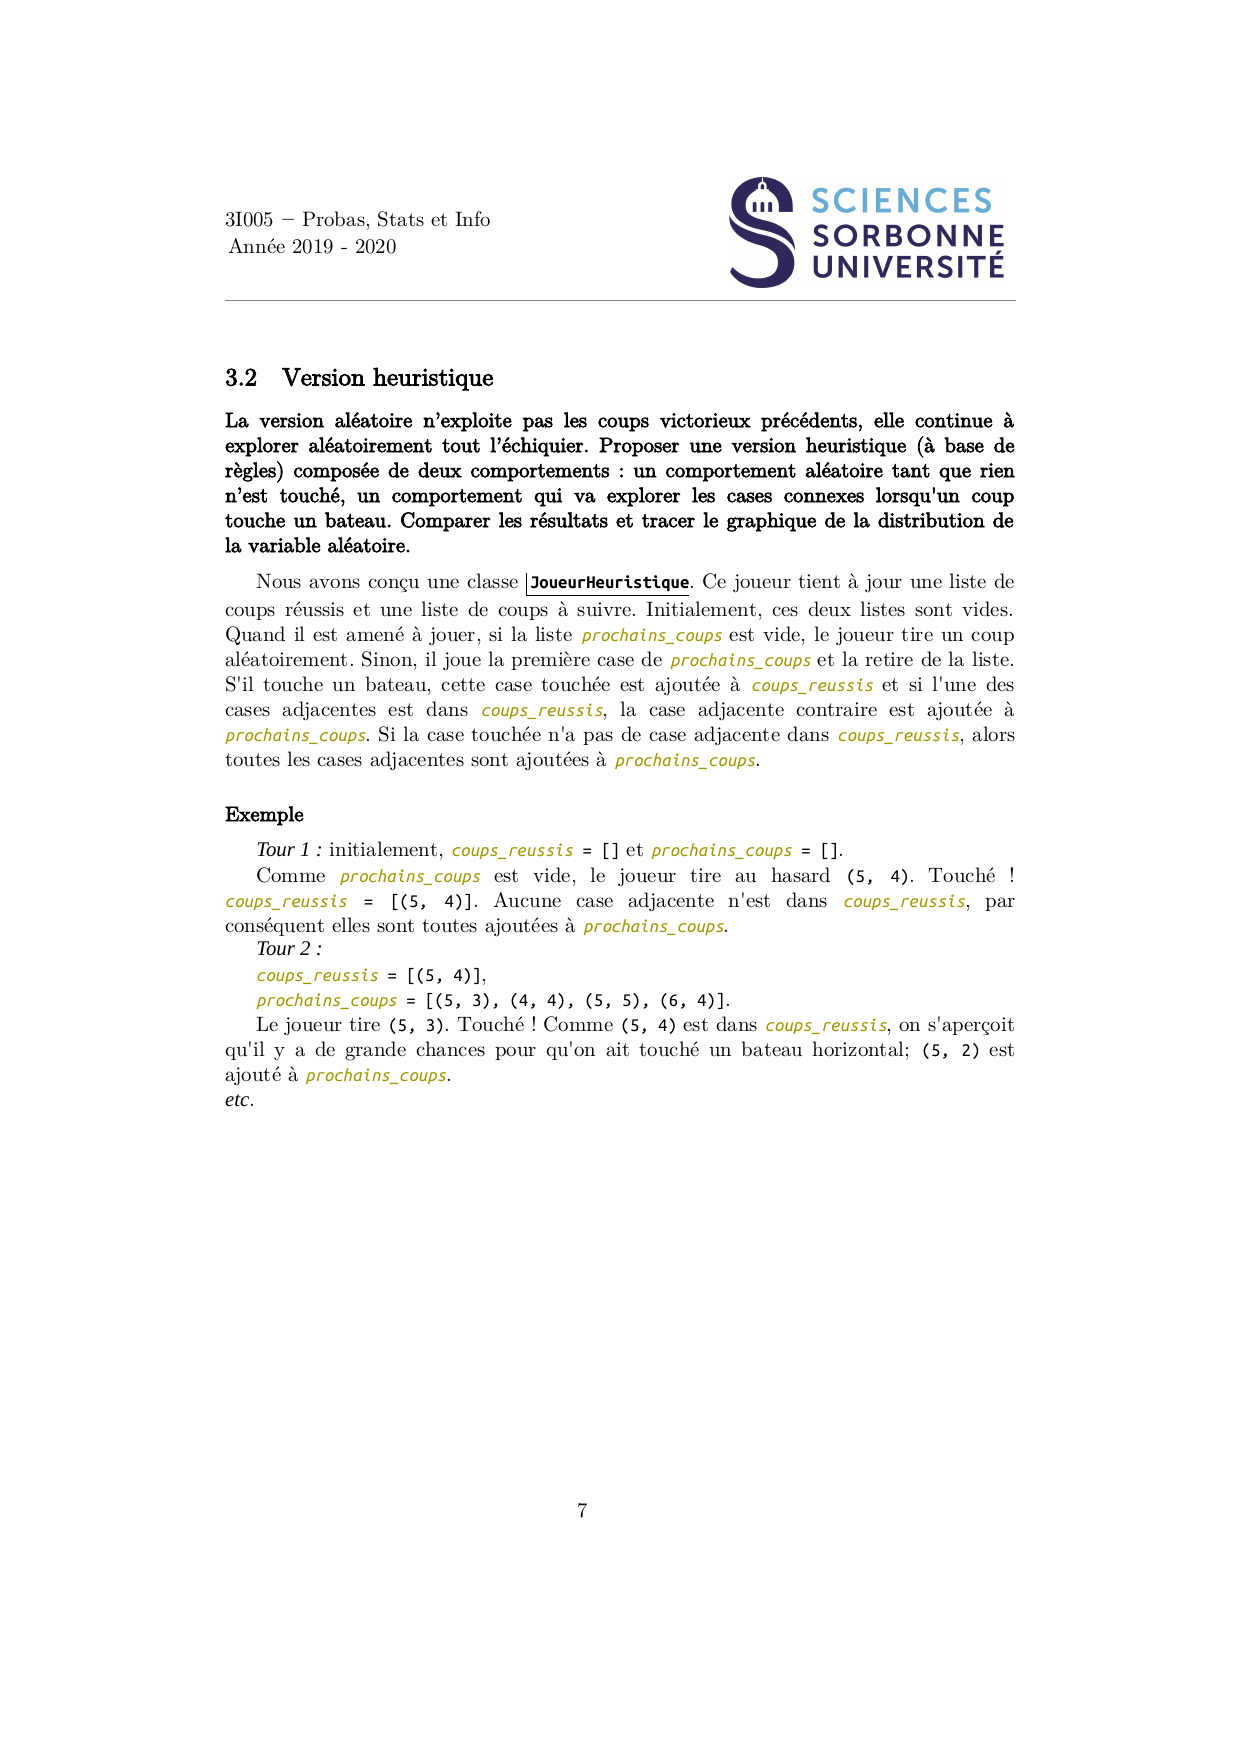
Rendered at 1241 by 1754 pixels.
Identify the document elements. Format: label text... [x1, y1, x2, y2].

text etc. [225, 1085, 1016, 1111]
text prochains_coups = [(5, 3), (4, 4), (5, 5), (6, 4)]. [225, 985, 1016, 1010]
subtitle Version heuristique [225, 360, 1016, 390]
picture [729, 177, 1004, 288]
subtitle La version aléatoire n’exploite pas les coups victorieux précédents, elle continue à explorer aléatoirement tout l’échiquier. Proposer une version heuristique (à base de règles) composée de deux comportements : un comportement aléatoire tant que rien n’est touché, un comportement qui va explorer les cases connexes lorsqu'un coup touche un bateau. Comparer les résultats et tracer le graphique de la distribution de la variable aléatoire. [225, 406, 1016, 556]
text Nous avons conçu une classe JoueurHeuristique. Ce joueur tient à jour une liste de coups réussis et une liste de coups à suivre. Initialement, ces deux listes sont vides. Quand il est amené à jouer, si la liste prochains_coups est vide, le joueur tire un coup aléatoirement. Sinon, il joue la première case de prochains_coups et la retire de la liste. S'il touche un bateau, cette case touchée est ajoutée à coups_reussis et si l'une des cases adjacentes est dans coups_reussis, la case adjacente contraire est ajoutée à prochains_coups. Si la case touchée n'a pas de case adjacente dans coups_reussis, alors toutes les cases adjacentes sont ajoutées à prochains_coups. [225, 568, 1016, 771]
text Comme prochains_coups est vide, le joueur tire au hasard (5, 4). Touché ! coups_reussis = [(5, 4)]. Aucune case adjacente n'est dans coups_reussis, par conséquent elles sont toutes ajoutées à prochains_coups. [225, 861, 1016, 936]
text coups_reussis = [(5, 4)], [225, 960, 1016, 985]
text Le joueur tire (5, 3). Touché ! Comme (5, 4) est dans coups_reussis, on s'aperçoit qu'il y a de grande chances pour qu'on ait touché un bateau horizontal; (5, 2) est ajouté à prochains_coups. [225, 1010, 1016, 1085]
subtitle Exemple [225, 800, 1016, 825]
text Tour 1 : initialement, coups_reussis = [] et prochains_coups = []. [225, 836, 1016, 861]
text Tour 2 : [225, 936, 1016, 960]
